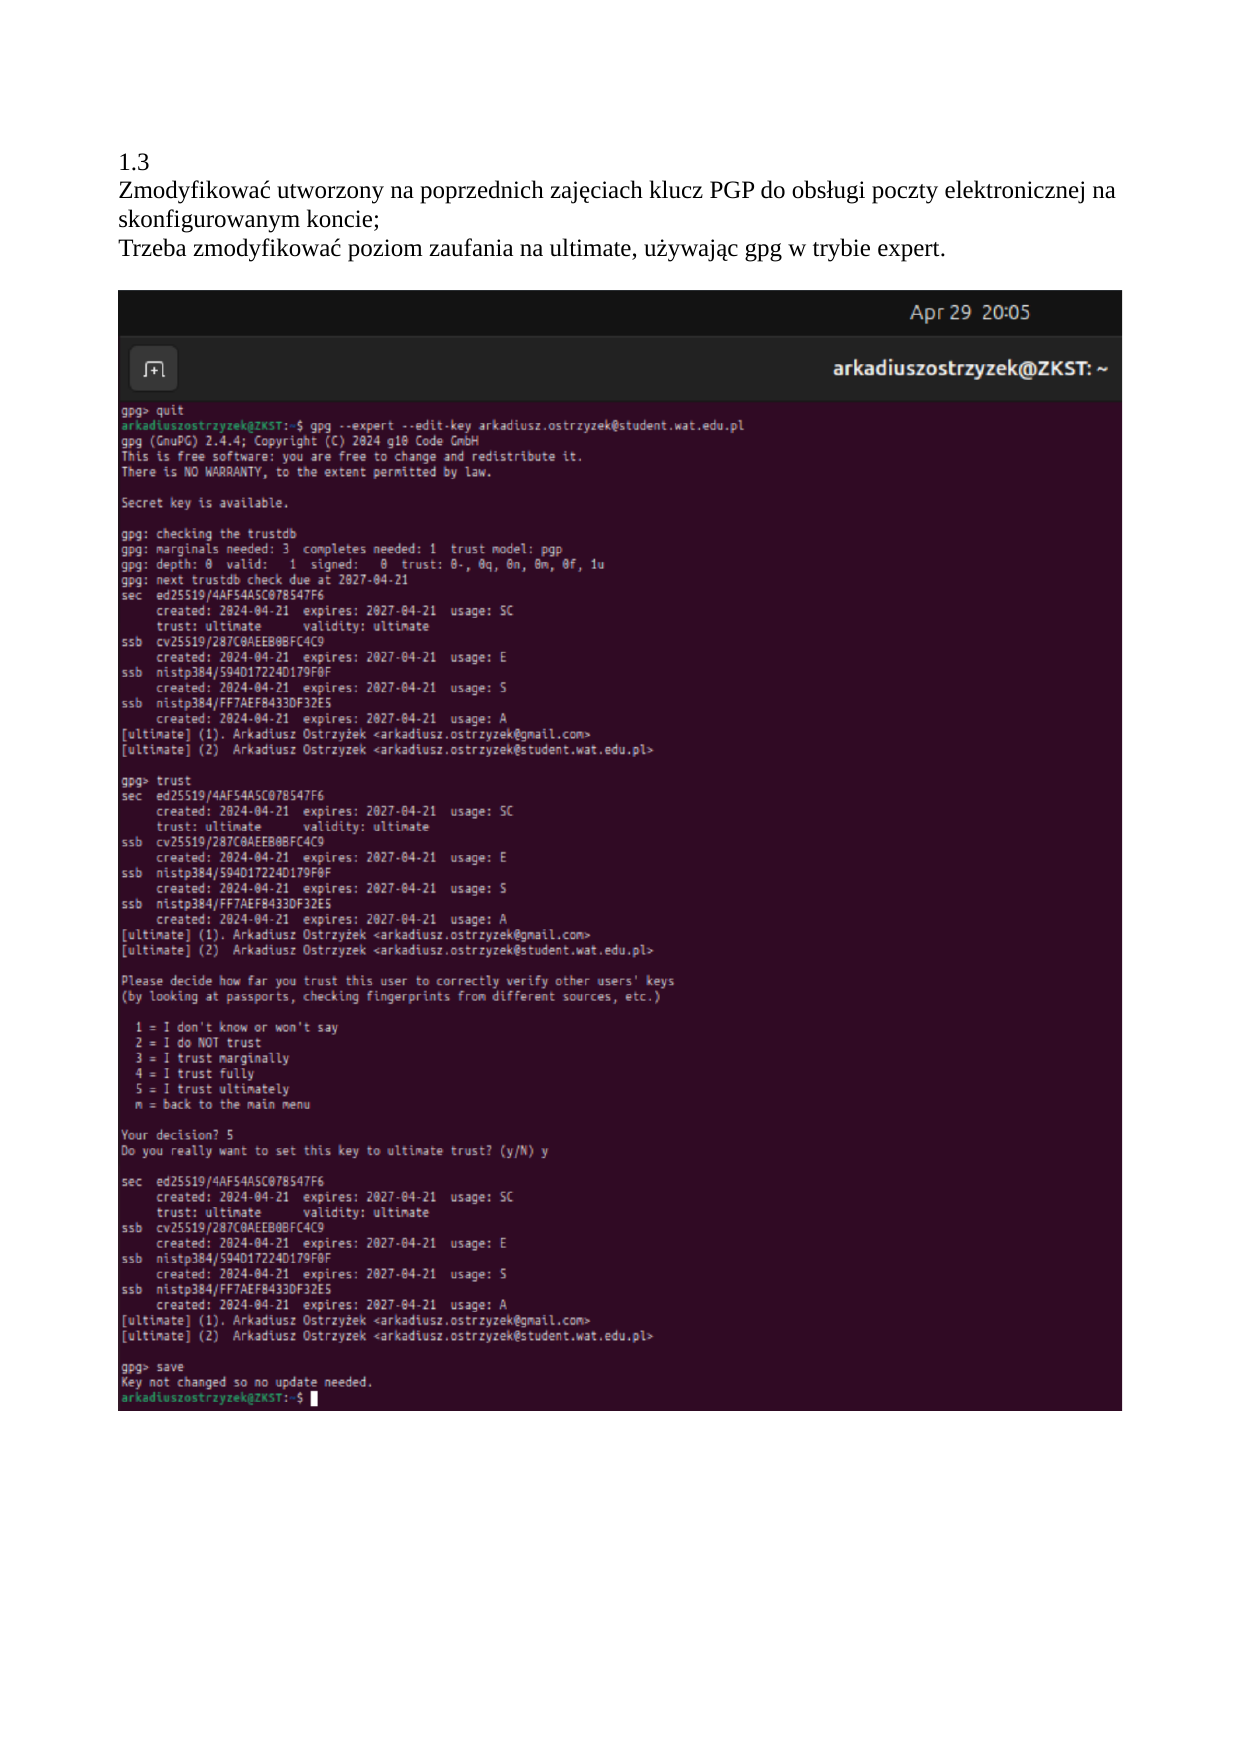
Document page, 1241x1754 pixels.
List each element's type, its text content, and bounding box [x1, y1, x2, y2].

picture [118, 290, 1123, 1411]
text 1.3 [118, 147, 1122, 176]
text Trzeba zmodyfikować poziom zaufania na ultimate, używając gpg w trybie expert. [118, 233, 1122, 262]
text Zmodyfikować utworzony na poprzednich zajęciach klucz PGP do obsługi poczty elektronicznej na skonfigurowanym koncie; [118, 176, 1122, 233]
